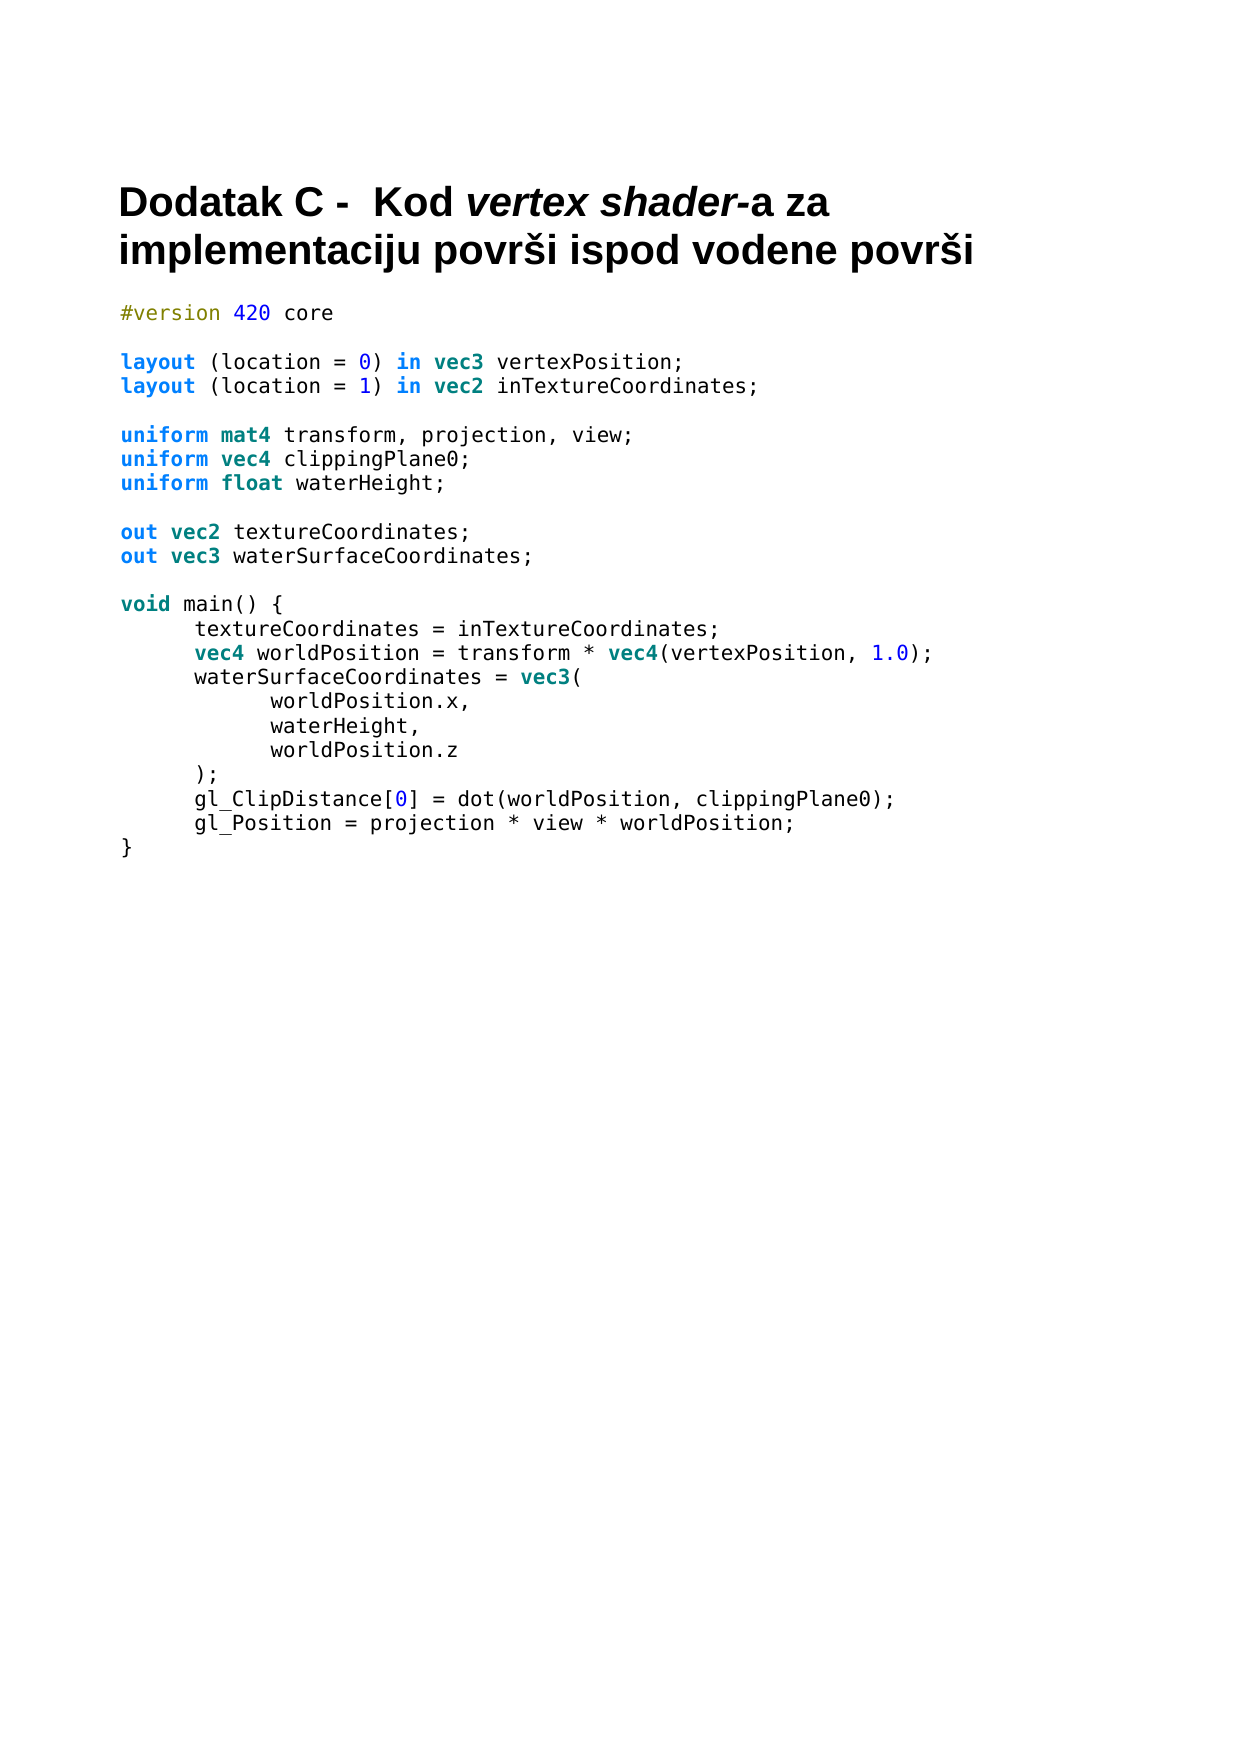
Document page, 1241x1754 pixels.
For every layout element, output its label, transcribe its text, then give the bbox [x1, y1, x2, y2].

subtitle Kod vertex shader-a za implementaciju površi ispod vodene površi [118, 177, 1122, 273]
